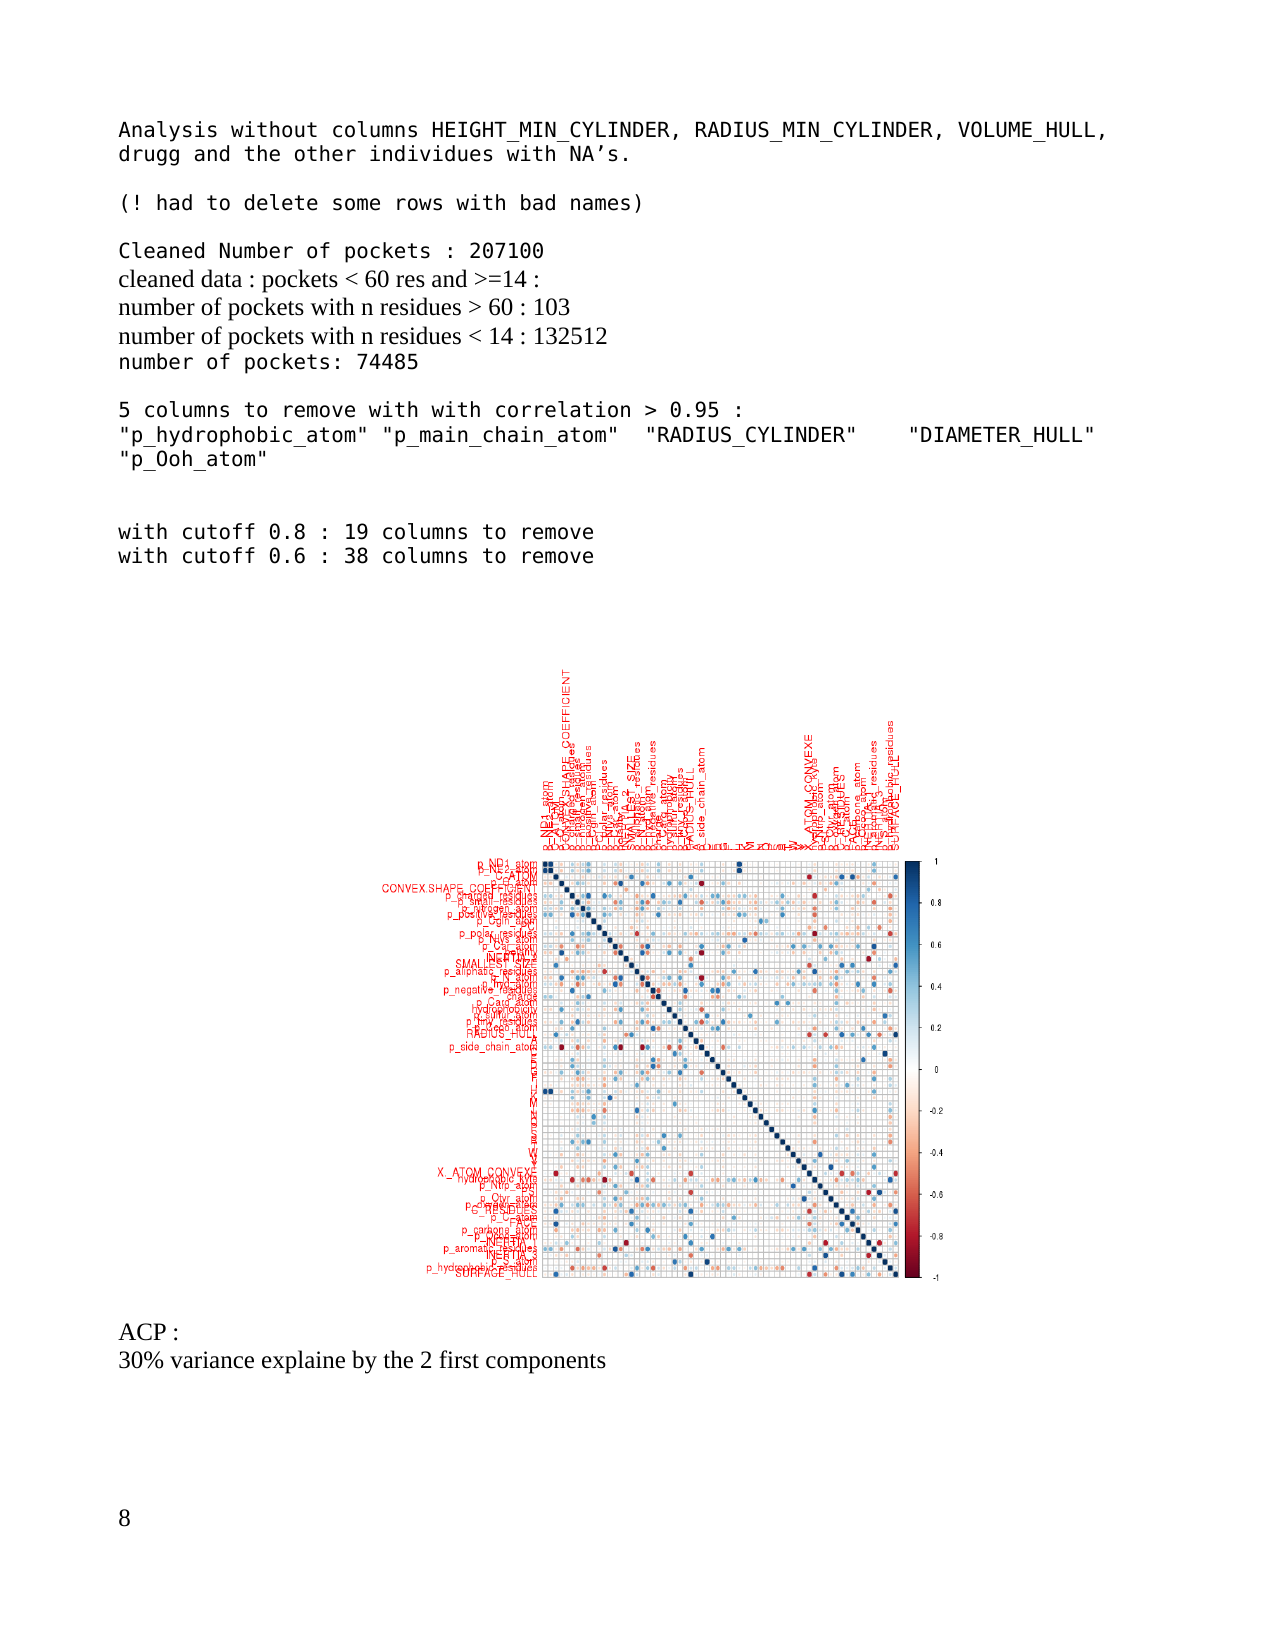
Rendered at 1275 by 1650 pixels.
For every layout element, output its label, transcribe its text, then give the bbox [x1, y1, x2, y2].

text Analysis without columns HEIGHT_MIN_CYLINDER, RADIUS_MIN_CYLINDER, VOLUME_HULL, drugg and the other individues with NA’s. [118, 118, 1157, 167]
text "p_Ooh_atom" [118, 447, 1157, 471]
text ACP : [118, 1317, 1157, 1345]
text "p_hydrophobic_atom" "p_main_chain_atom" "RADIUS_CYLINDER" "DIAMETER_HULL" [118, 423, 1157, 447]
text number of pockets with n residues > 60 : 103 [118, 292, 1157, 321]
text 5 columns to remove with with correlation > 0.95 : [118, 398, 1157, 423]
text with cutoff 0.6 : 38 columns to remove [118, 544, 1157, 568]
text number of pockets with n residues < 14 : 132512 [118, 321, 1157, 350]
text with cutoff 0.8 : 19 columns to remove [118, 520, 1157, 544]
text cleaned data : pockets < 60 res and >=14 : [118, 264, 1157, 292]
text 30% variance explaine by the 2 first components [118, 1345, 1157, 1374]
text (! had to delete some rows with bad names) [118, 191, 1157, 215]
text number of pockets: 74485 [118, 350, 1157, 374]
picture [261, 592, 1014, 1288]
text Cleaned Number of pockets : 207100 [118, 239, 1157, 264]
